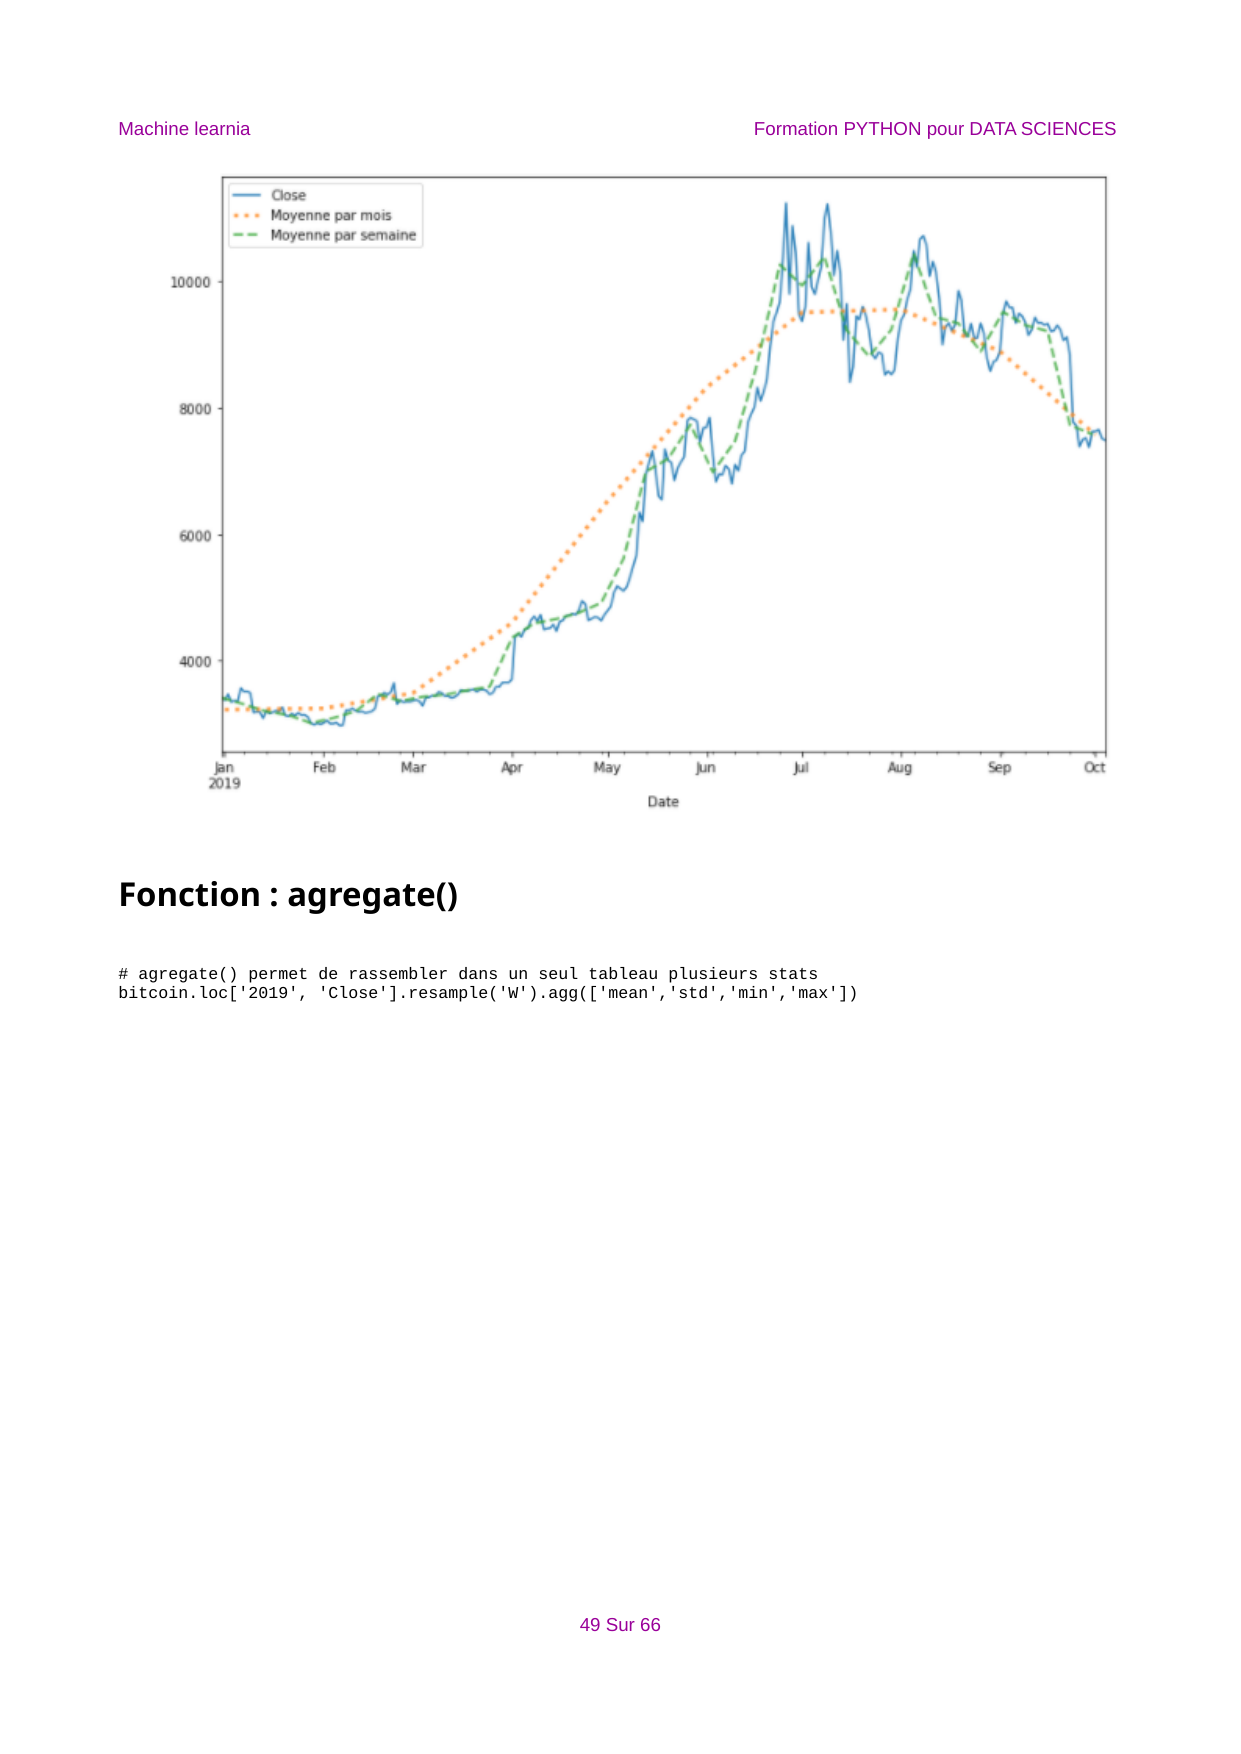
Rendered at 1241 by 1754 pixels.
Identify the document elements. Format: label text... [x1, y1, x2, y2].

subtitle Fonction : agregate() [118, 871, 1122, 916]
text # agregate() permet de rassembler dans un seul tableau plusieurs stats [118, 966, 1122, 985]
picture [119, 169, 1121, 827]
text bitcoin.loc['2019', 'Close'].resample('W').agg(['mean','std','min','max']) [118, 985, 1122, 1003]
